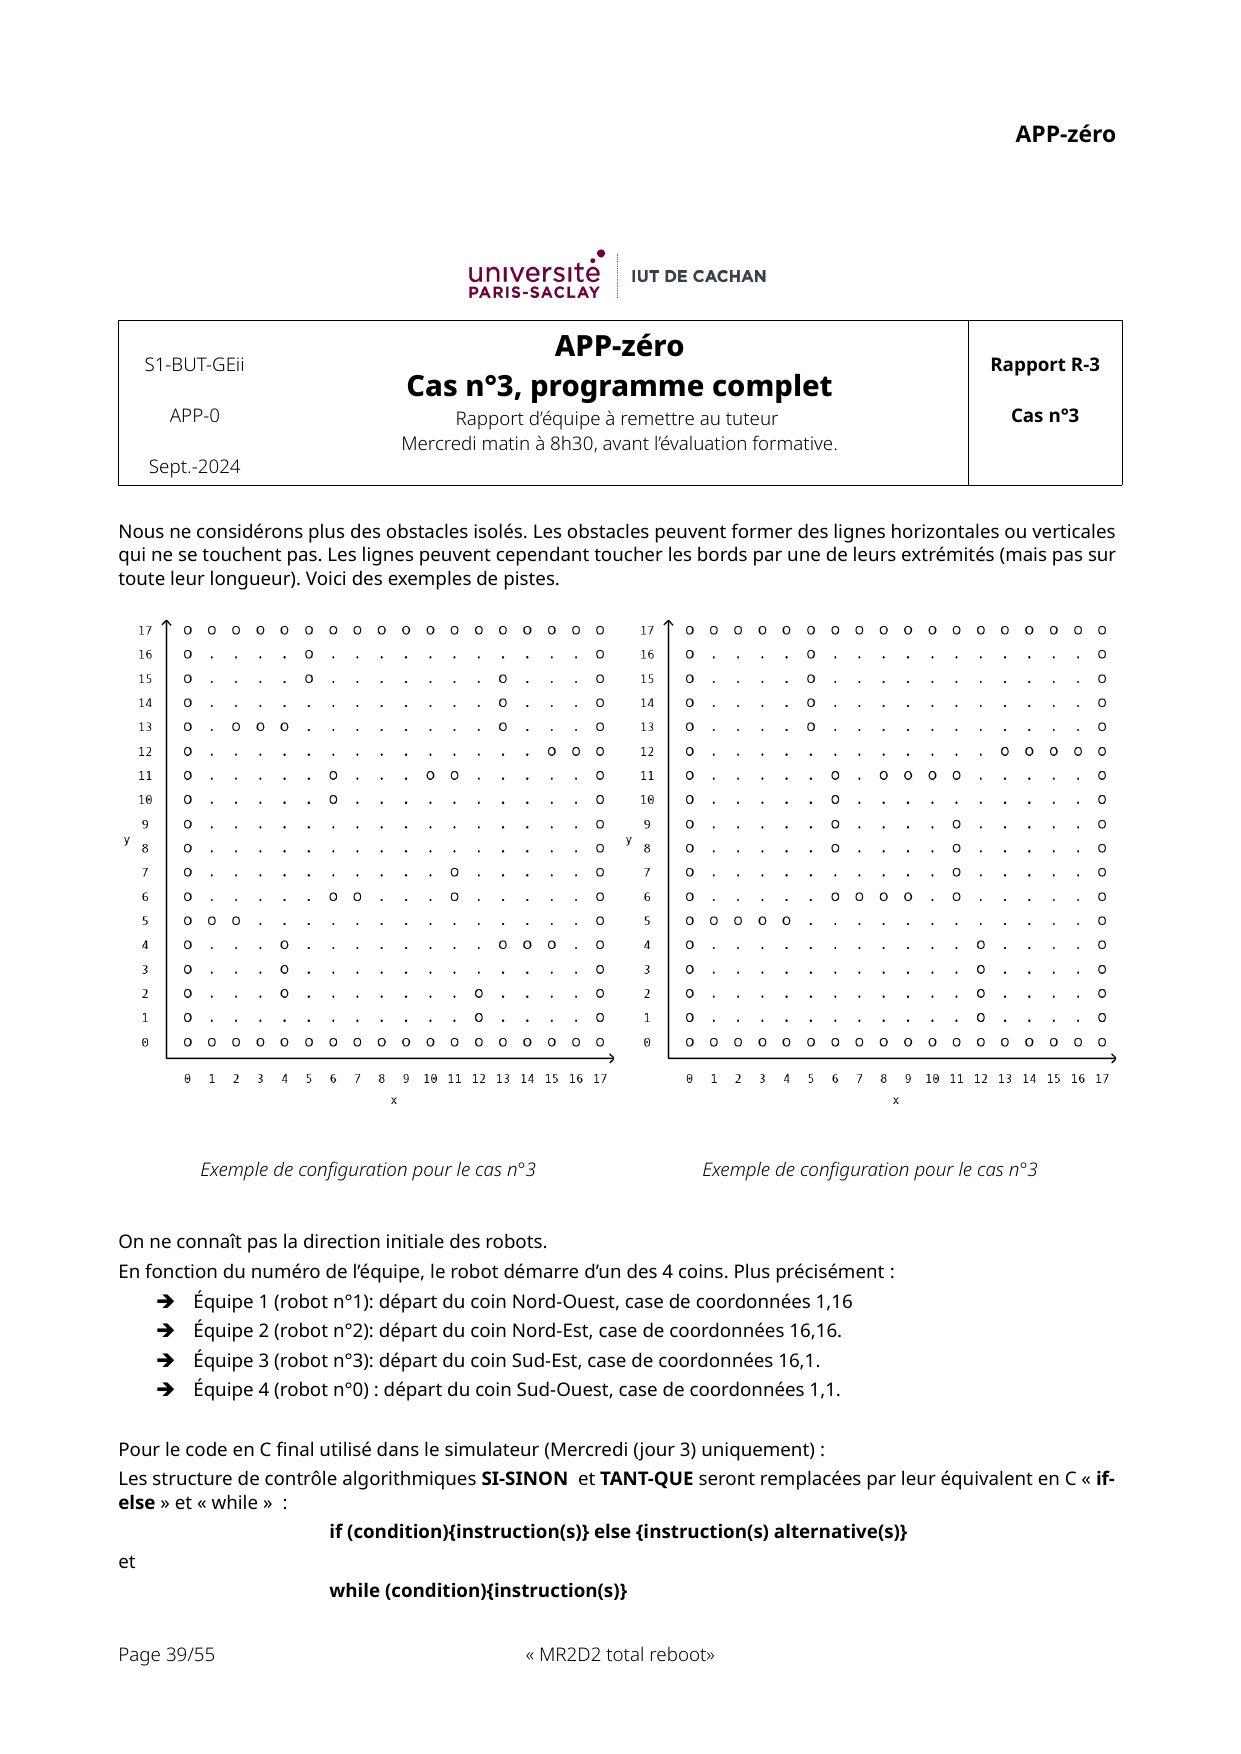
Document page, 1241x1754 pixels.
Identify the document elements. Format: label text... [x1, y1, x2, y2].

text Pour le code en C final utilisé dans le simulateur (Mercredi (jour 3) uniquement) : [118, 1437, 1122, 1461]
text et [118, 1549, 1122, 1573]
list Équipe 3 (robot n°3): départ du coin Sud-Est, case de coordonnées 16,1. [156, 1348, 1122, 1372]
list Équipe 4 (robot n°0) : départ du coin Sud-Ouest, case de coordonnées 1,1. [156, 1378, 1122, 1402]
table_header [968, 231, 1122, 320]
table_cell Exemple de configuration pour le cas n°3 [118, 1144, 620, 1194]
table_cell APP-zéro Cas n°3, programme complet Rapport d’équipe à remettre au tuteur Mercredi matin à 8h30, avant l’évaluation formative. [271, 321, 968, 484]
text On ne connaît pas la direction initiale des robots. [118, 1230, 1122, 1254]
picture [123, 620, 615, 1106]
table_header [118, 231, 271, 320]
table_cell Rapport R-3 Cas n°3 [969, 321, 1122, 484]
text Nous ne considérons plus des obstacles isolés. Les obstacles peuvent former des lignes horizontales ou verticales qui ne se touchent pas. Les lignes peuvent cependant toucher les bords par une de leurs extrémités (mais pas sur toute leur longueur). Voici des exemples de pistes. [118, 519, 1122, 590]
text while (condition){instruction(s)} [118, 1579, 1122, 1603]
table_header [118, 620, 620, 1144]
picture [626, 620, 1117, 1106]
list Équipe 1 (robot n°1): départ du coin Nord-Ouest, case de coordonnées 1,16 [156, 1289, 1122, 1313]
text En fonction du numéro de l’équipe, le robot démarre d’un des 4 coins. Plus précisément : [118, 1259, 1122, 1283]
table_cell S1-BUT-GEii APP-0 Sept.-2024 [119, 321, 271, 484]
table_header [271, 231, 968, 320]
text Les structure de contrôle algorithmiques SI-SINON et TANT-QUE seront remplacées par leur équivalent en C « if-else » et « while » : [118, 1467, 1122, 1514]
list Équipe 2 (robot n°2): départ du coin Nord-Est, case de coordonnées 16,16. [156, 1319, 1122, 1342]
table_header [620, 620, 1122, 1144]
picture [457, 237, 782, 311]
text if (condition){instruction(s)} else {instruction(s) alternative(s)} [118, 1520, 1122, 1543]
table_cell Exemple de configuration pour le cas n°3 [620, 1144, 1122, 1194]
